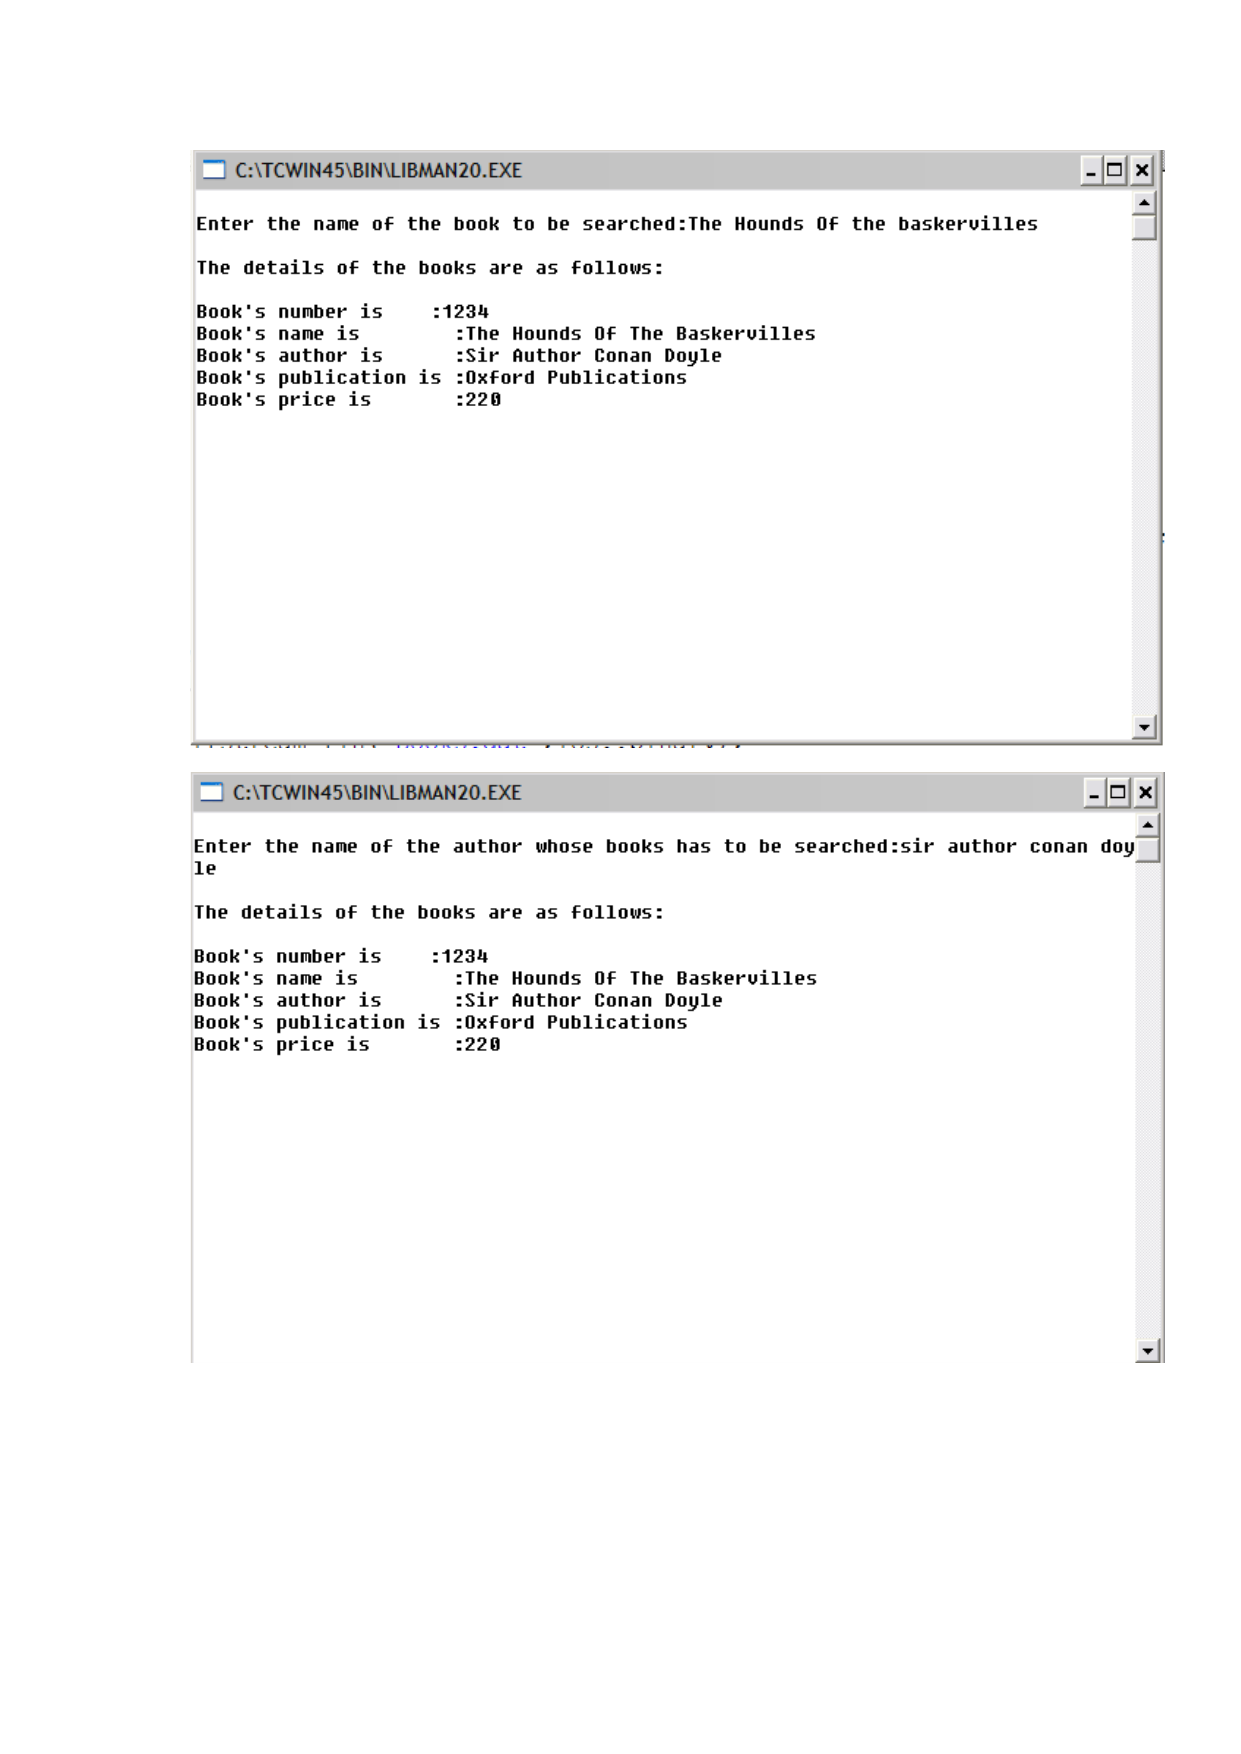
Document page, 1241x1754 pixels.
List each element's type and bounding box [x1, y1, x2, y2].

picture [190, 150, 613, 748]
picture [190, 772, 610, 1363]
